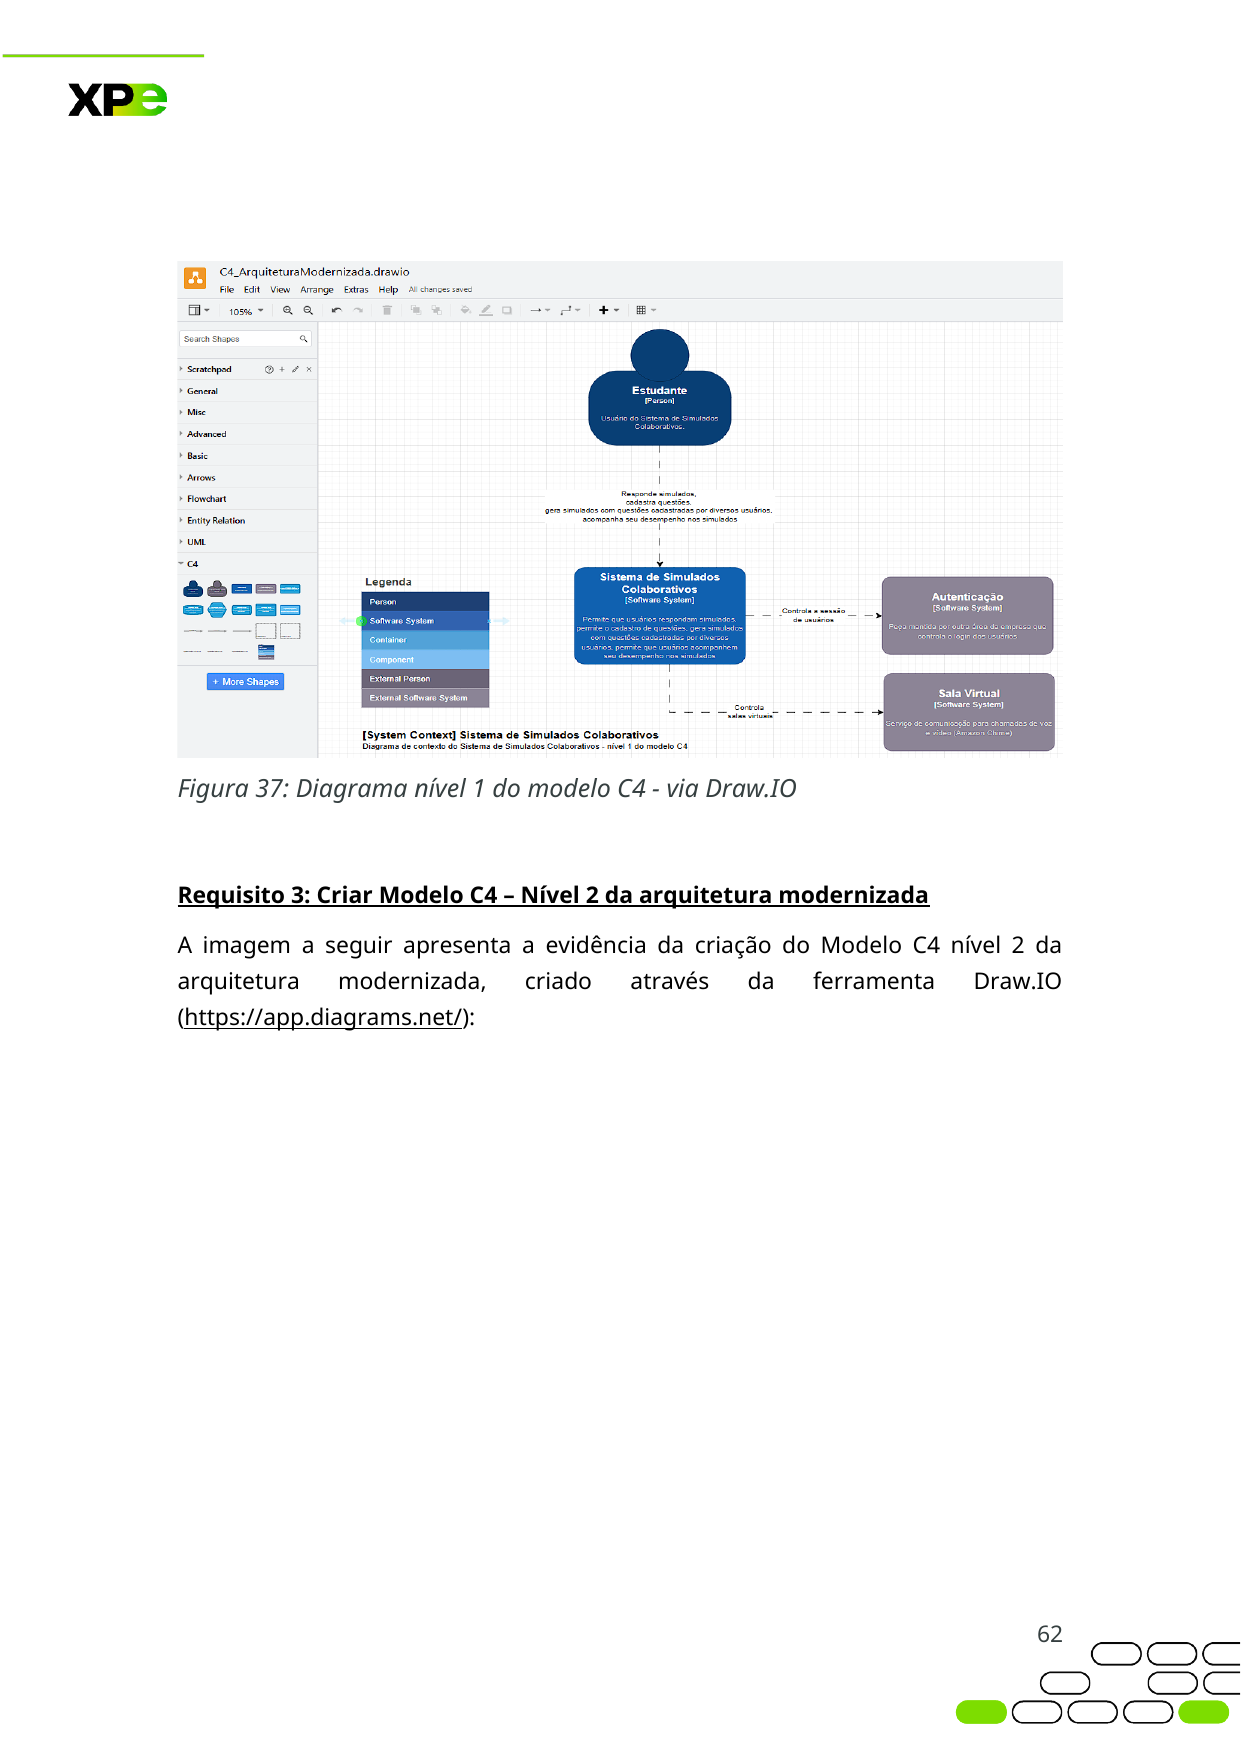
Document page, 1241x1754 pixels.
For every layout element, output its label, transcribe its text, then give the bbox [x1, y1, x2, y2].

text Requisito 3: Criar Modelo C4 – Nível 2 da arquitetura modernizada [177, 879, 1063, 910]
text A imagem a seguir apresenta a evidência da criação do Modelo C4 nível 2 da arquitetura modernizada, criado através da ferramenta Draw.IO (https://app.diagrams.net/): [177, 929, 1063, 1032]
picture [2, 51, 205, 148]
picture [955, 1642, 1241, 1724]
text Figura 37: Diagrama nível 1 do modelo C4 - via Draw.IO [177, 758, 1063, 804]
picture [177, 261, 1063, 758]
